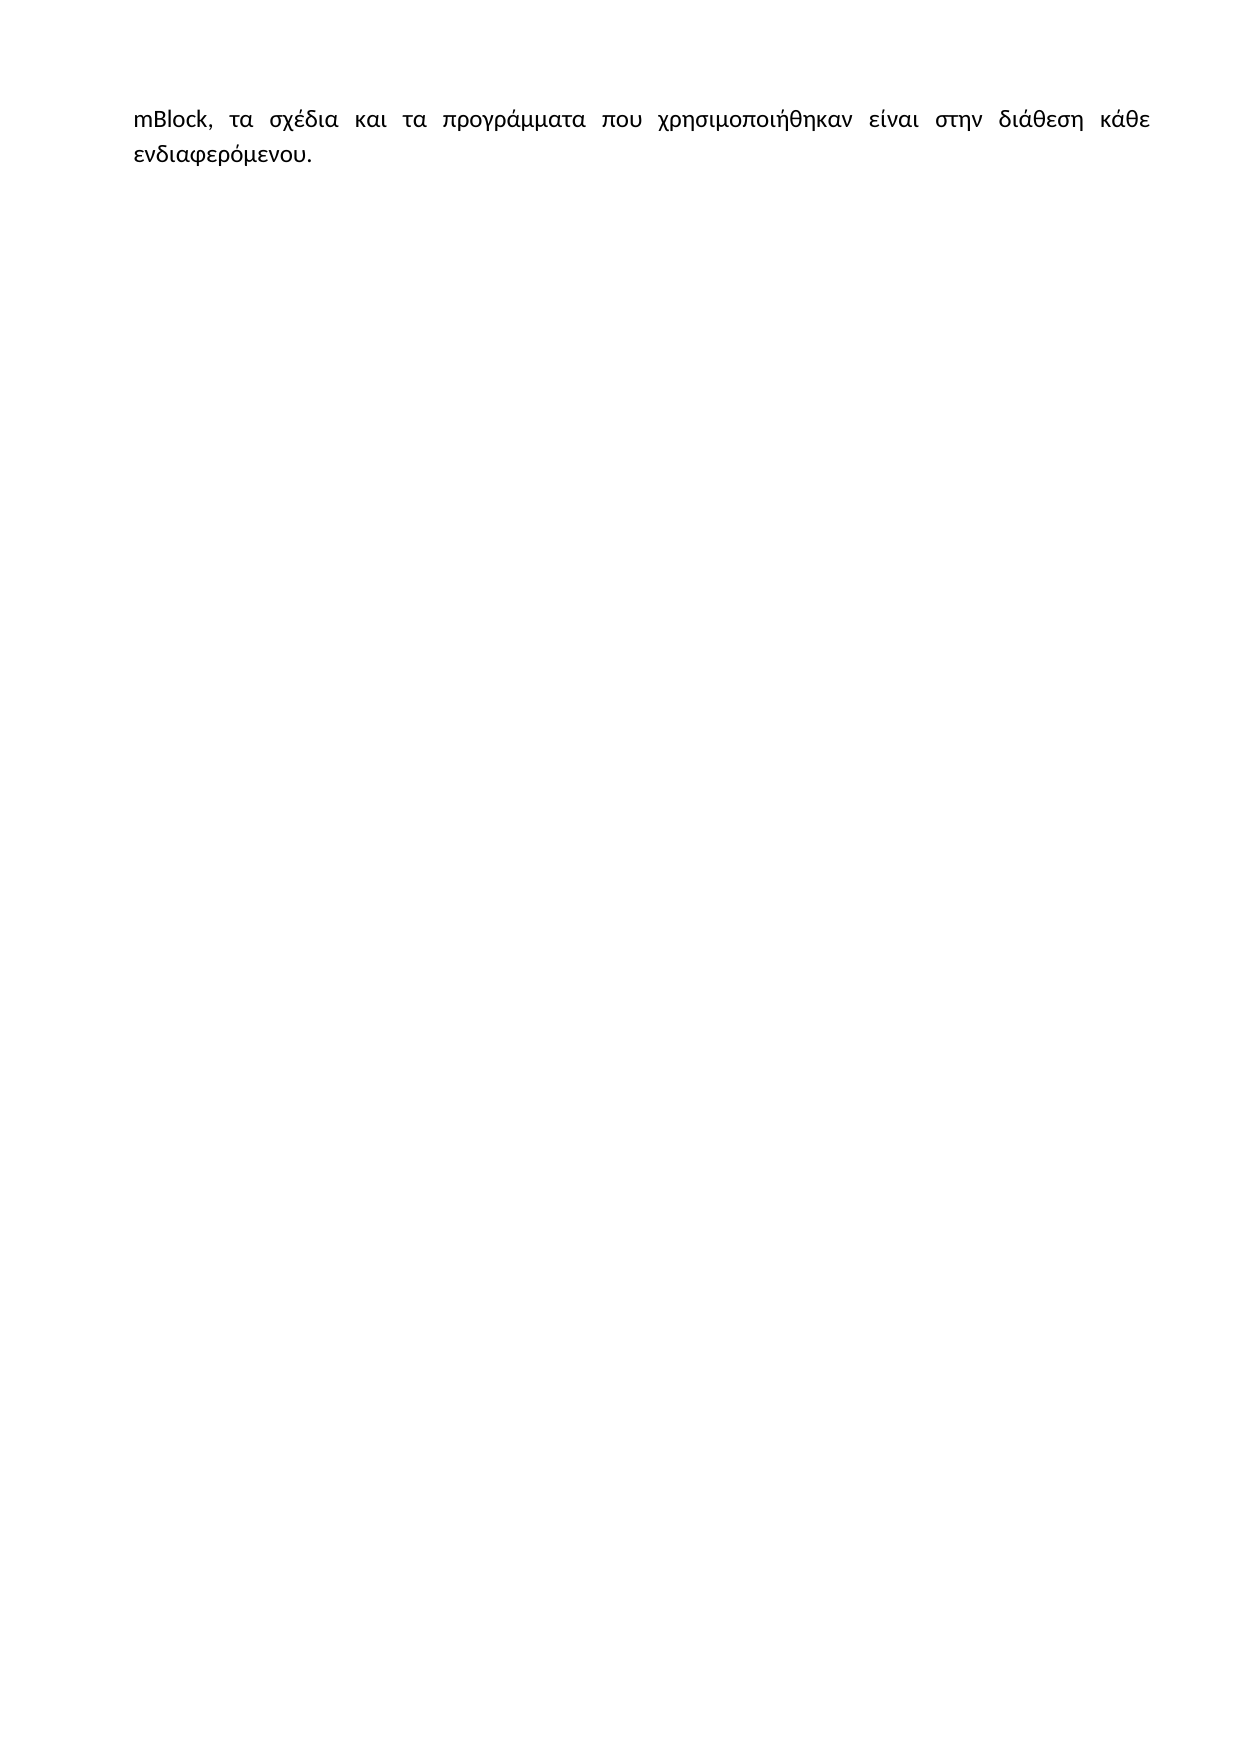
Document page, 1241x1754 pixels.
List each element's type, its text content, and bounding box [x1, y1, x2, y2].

text mBlock, τα σχέδια και τα προγράμματα που χρησιμοποιήθηκαν είναι στην διάθεση κάθε ενδιαφερόμενου. [133, 103, 1152, 169]
